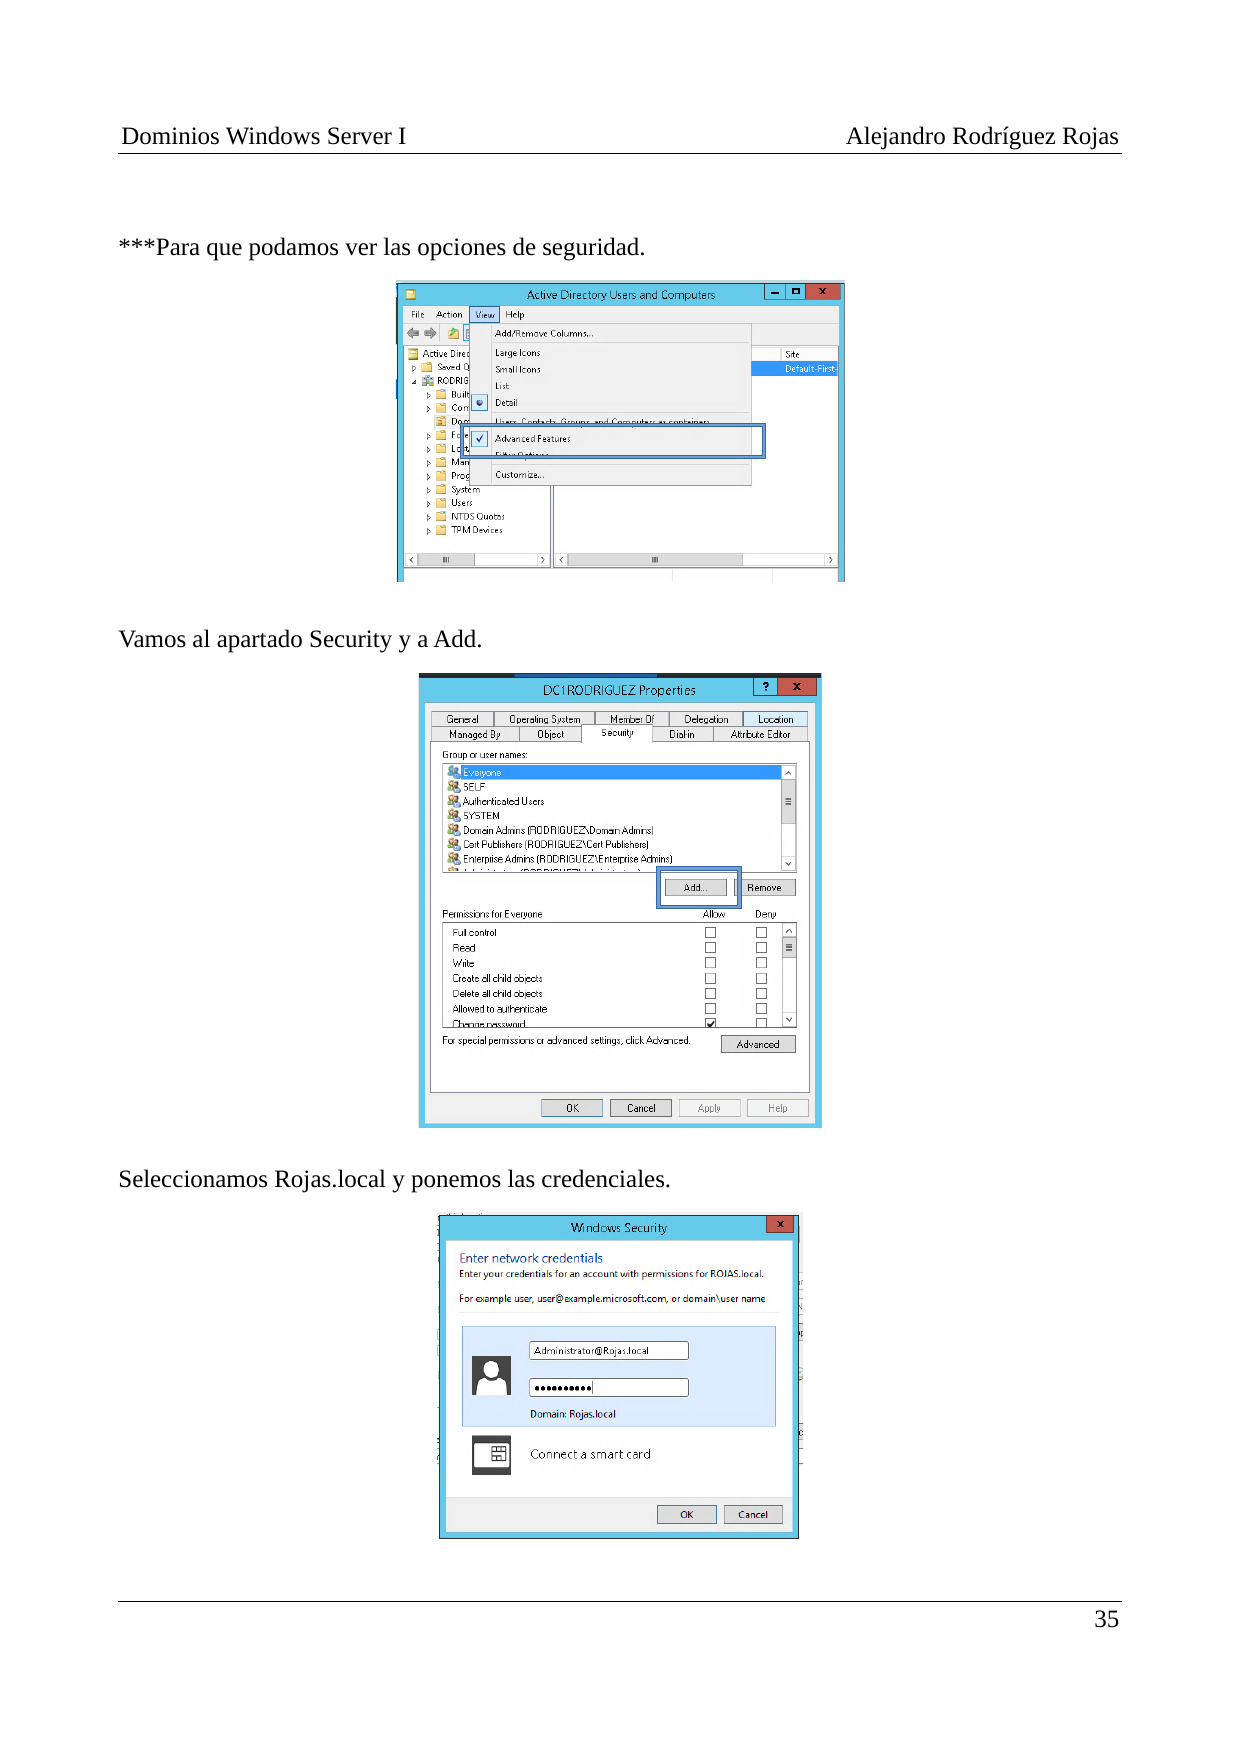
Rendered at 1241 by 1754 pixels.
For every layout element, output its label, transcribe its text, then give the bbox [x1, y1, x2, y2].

picture [437, 1212, 498, 1540]
text Vamos al apartado Security y a Add. [118, 624, 1122, 653]
picture [418, 673, 466, 1128]
picture [395, 280, 422, 417]
text Seleccionamos Rojas.local y ponemos las credenciales. [118, 1164, 1122, 1192]
text ***Para que podamos ver las opciones de seguridad. [118, 232, 1122, 260]
